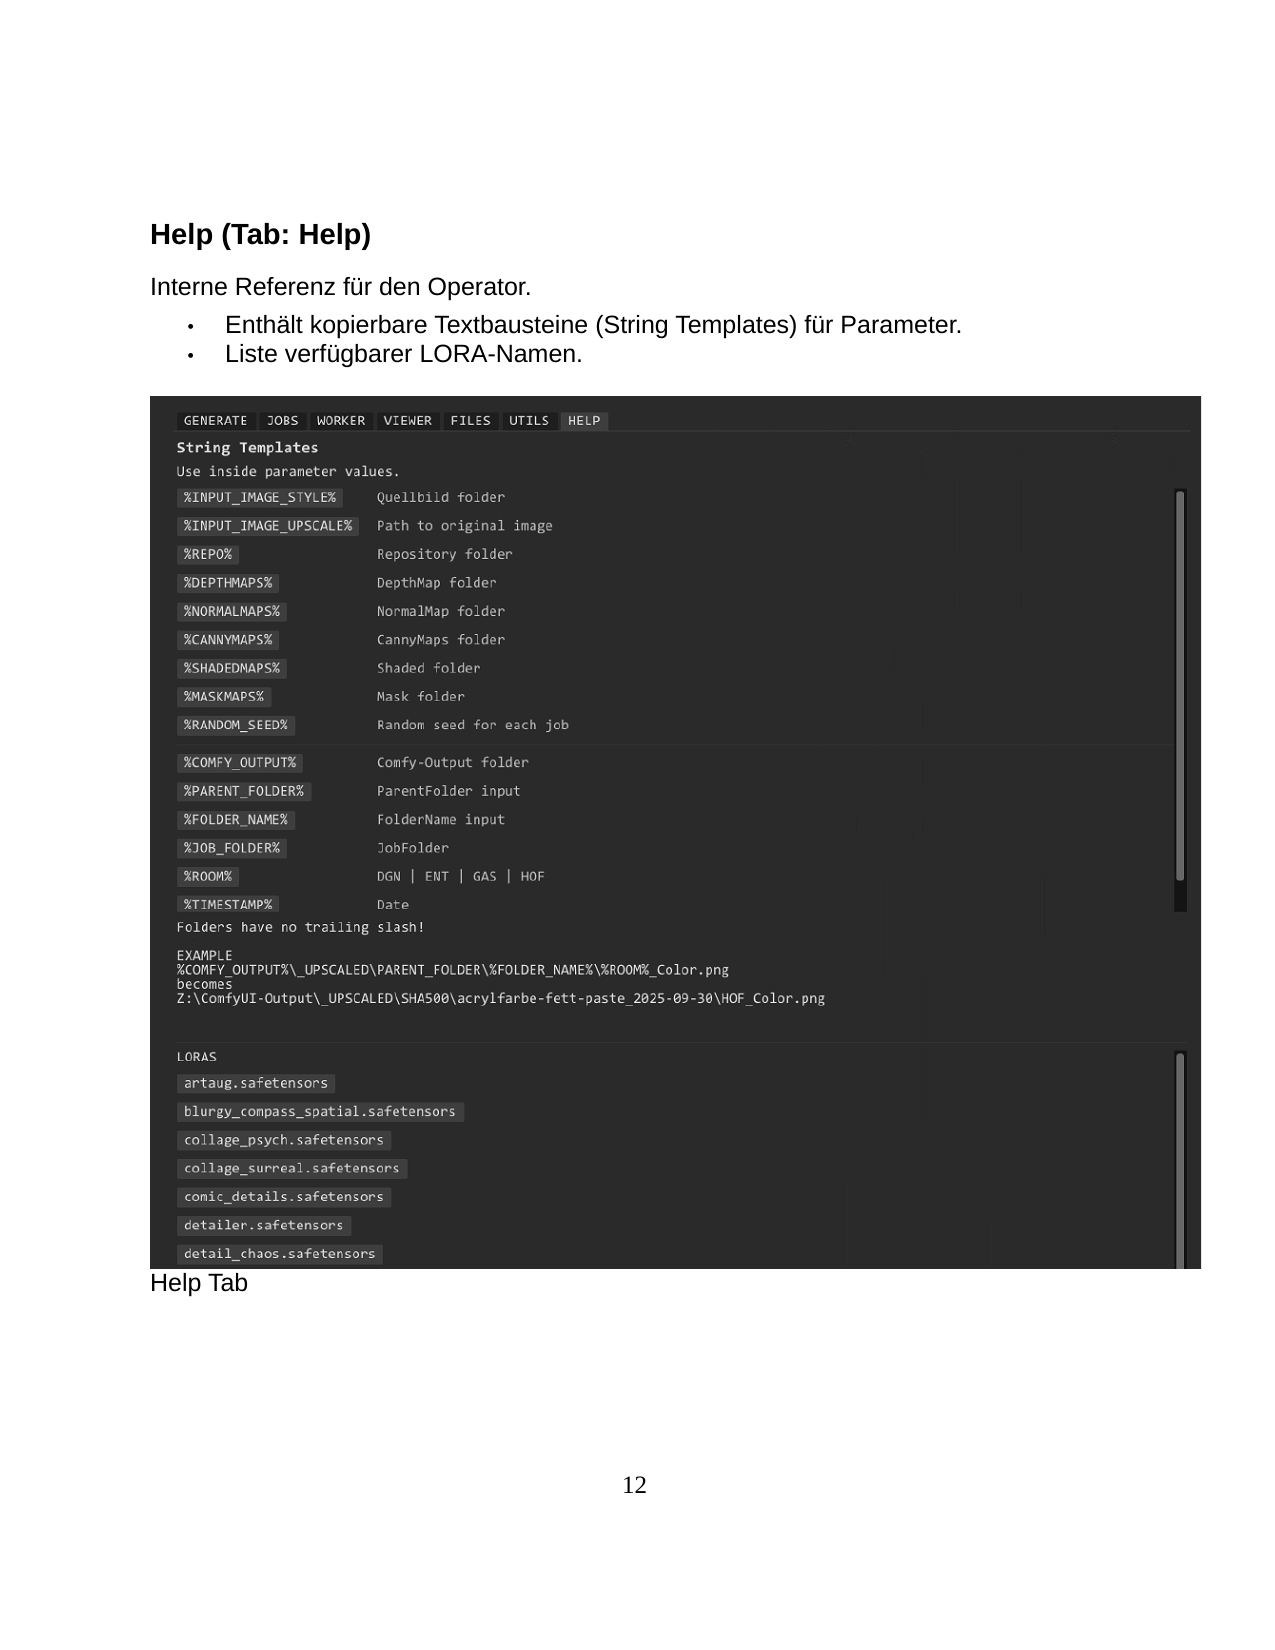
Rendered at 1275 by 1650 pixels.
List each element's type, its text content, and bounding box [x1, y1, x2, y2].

text Help Tab [150, 1269, 1125, 1297]
picture [150, 396, 1202, 1269]
subtitle Help (Tab: Help) [150, 150, 1125, 251]
list Enthält kopierbare Textbausteine (String Templates) für Parameter. [187, 310, 1125, 338]
text Interne Referenz für den Operator. [150, 272, 1125, 301]
list Liste verfügbarer LORA-Namen. [187, 338, 1125, 367]
